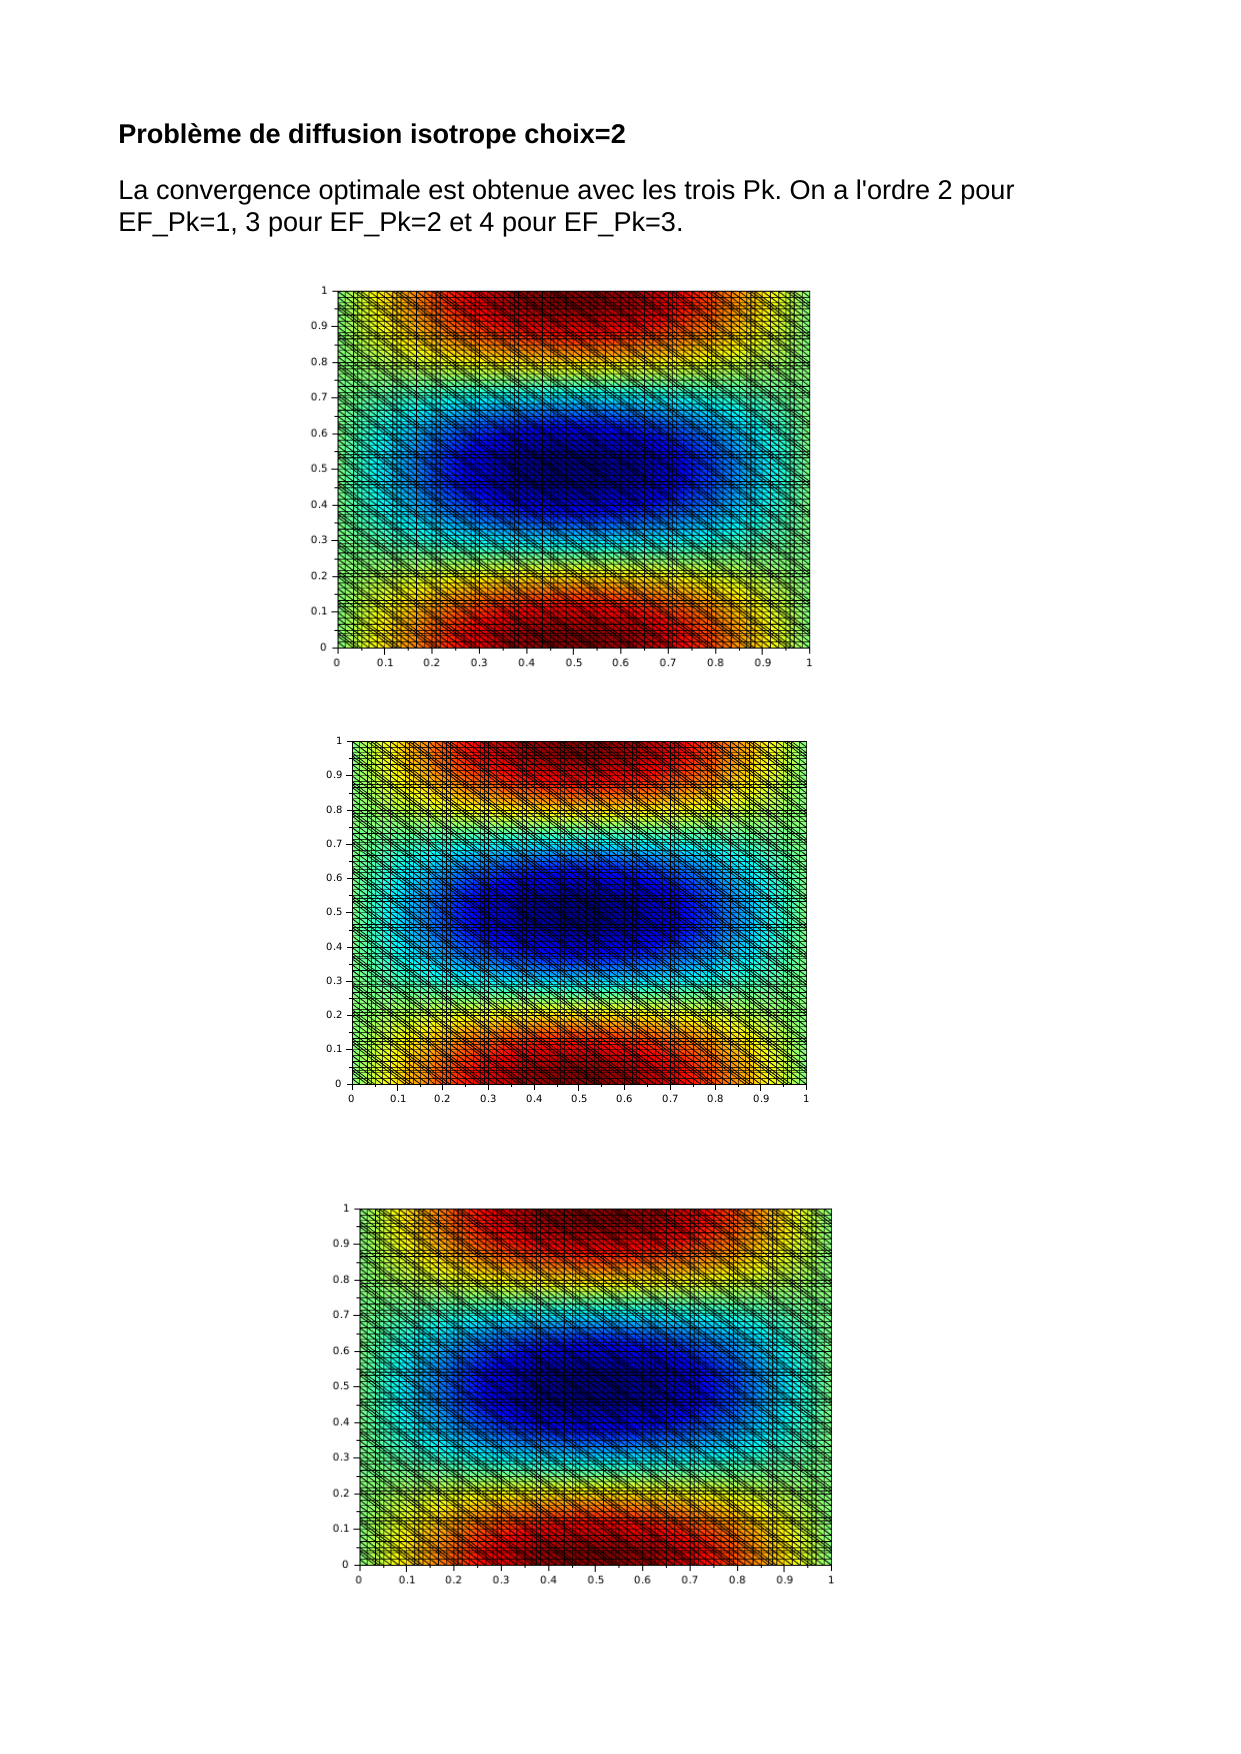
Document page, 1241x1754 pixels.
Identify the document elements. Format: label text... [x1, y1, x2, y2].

picture [287, 267, 836, 691]
picture [295, 717, 840, 1120]
subtitle Problème de diffusion isotrope choix=2 [118, 118, 1122, 149]
subtitle La convergence optimale est obtenue avec les trois Pk. On a l'ordre 2 pour EF_Pk=1, 3 pour EF_Pk=2 et 4 pour EF_Pk=3. [118, 174, 1122, 237]
picture [310, 1191, 864, 1602]
